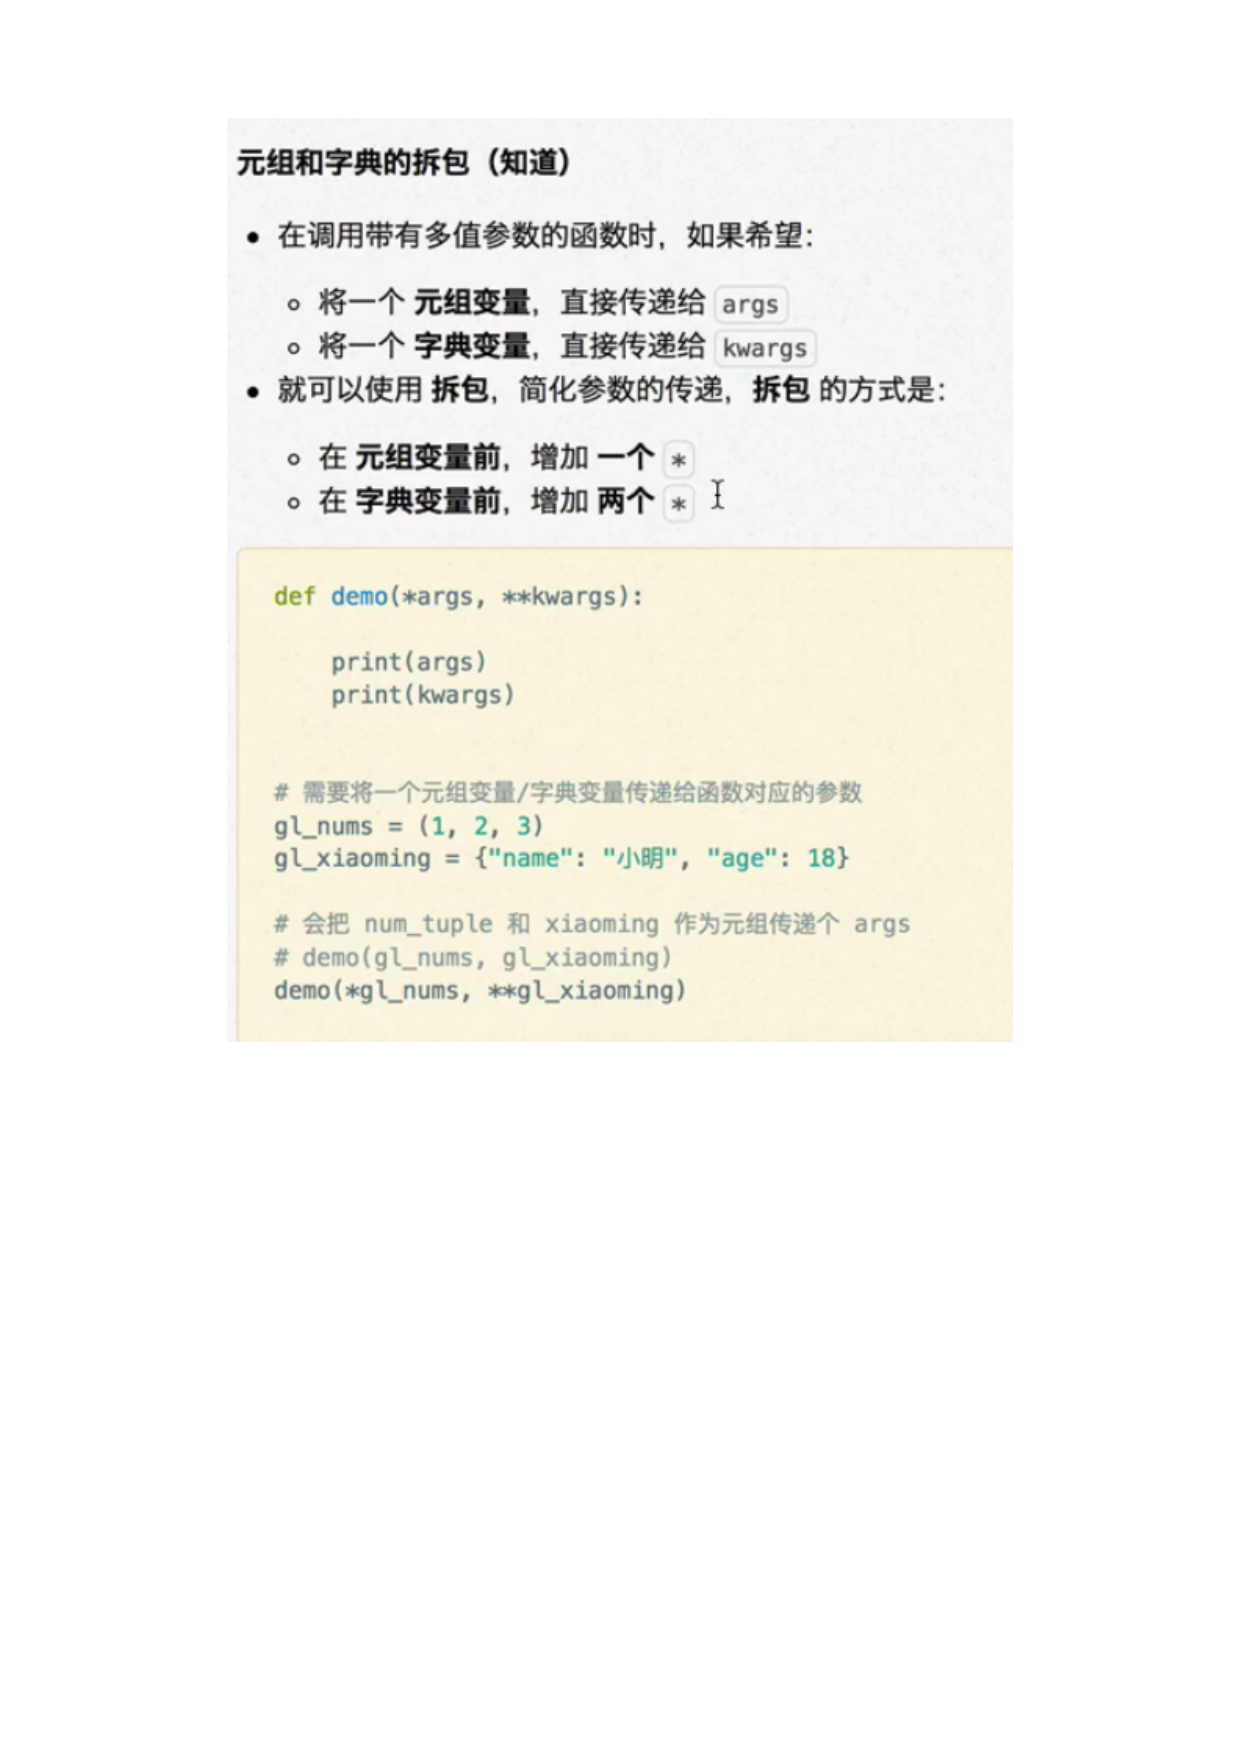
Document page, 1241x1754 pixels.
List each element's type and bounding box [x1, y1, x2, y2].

picture [227, 118, 1014, 1042]
